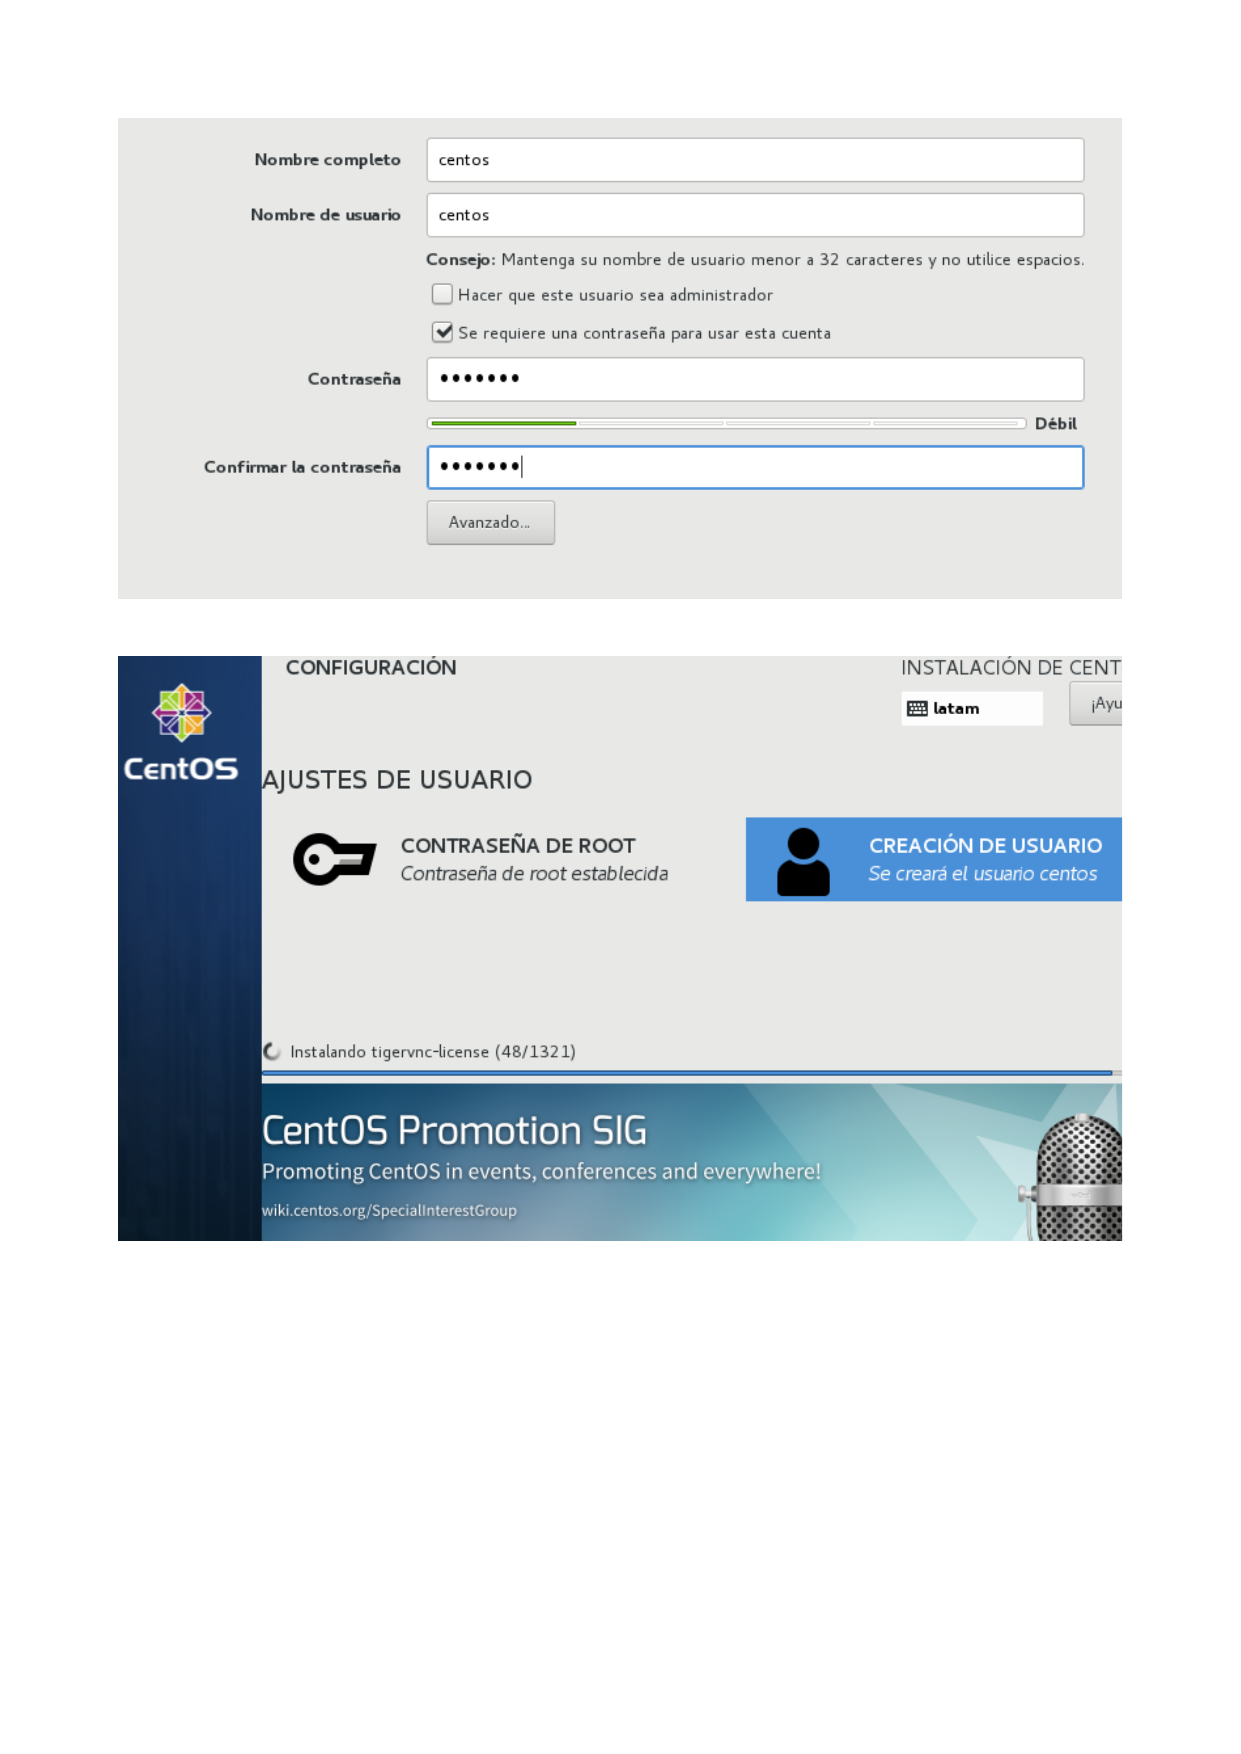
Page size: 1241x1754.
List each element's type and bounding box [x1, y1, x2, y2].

picture [118, 118, 1123, 599]
picture [118, 656, 1123, 1241]
